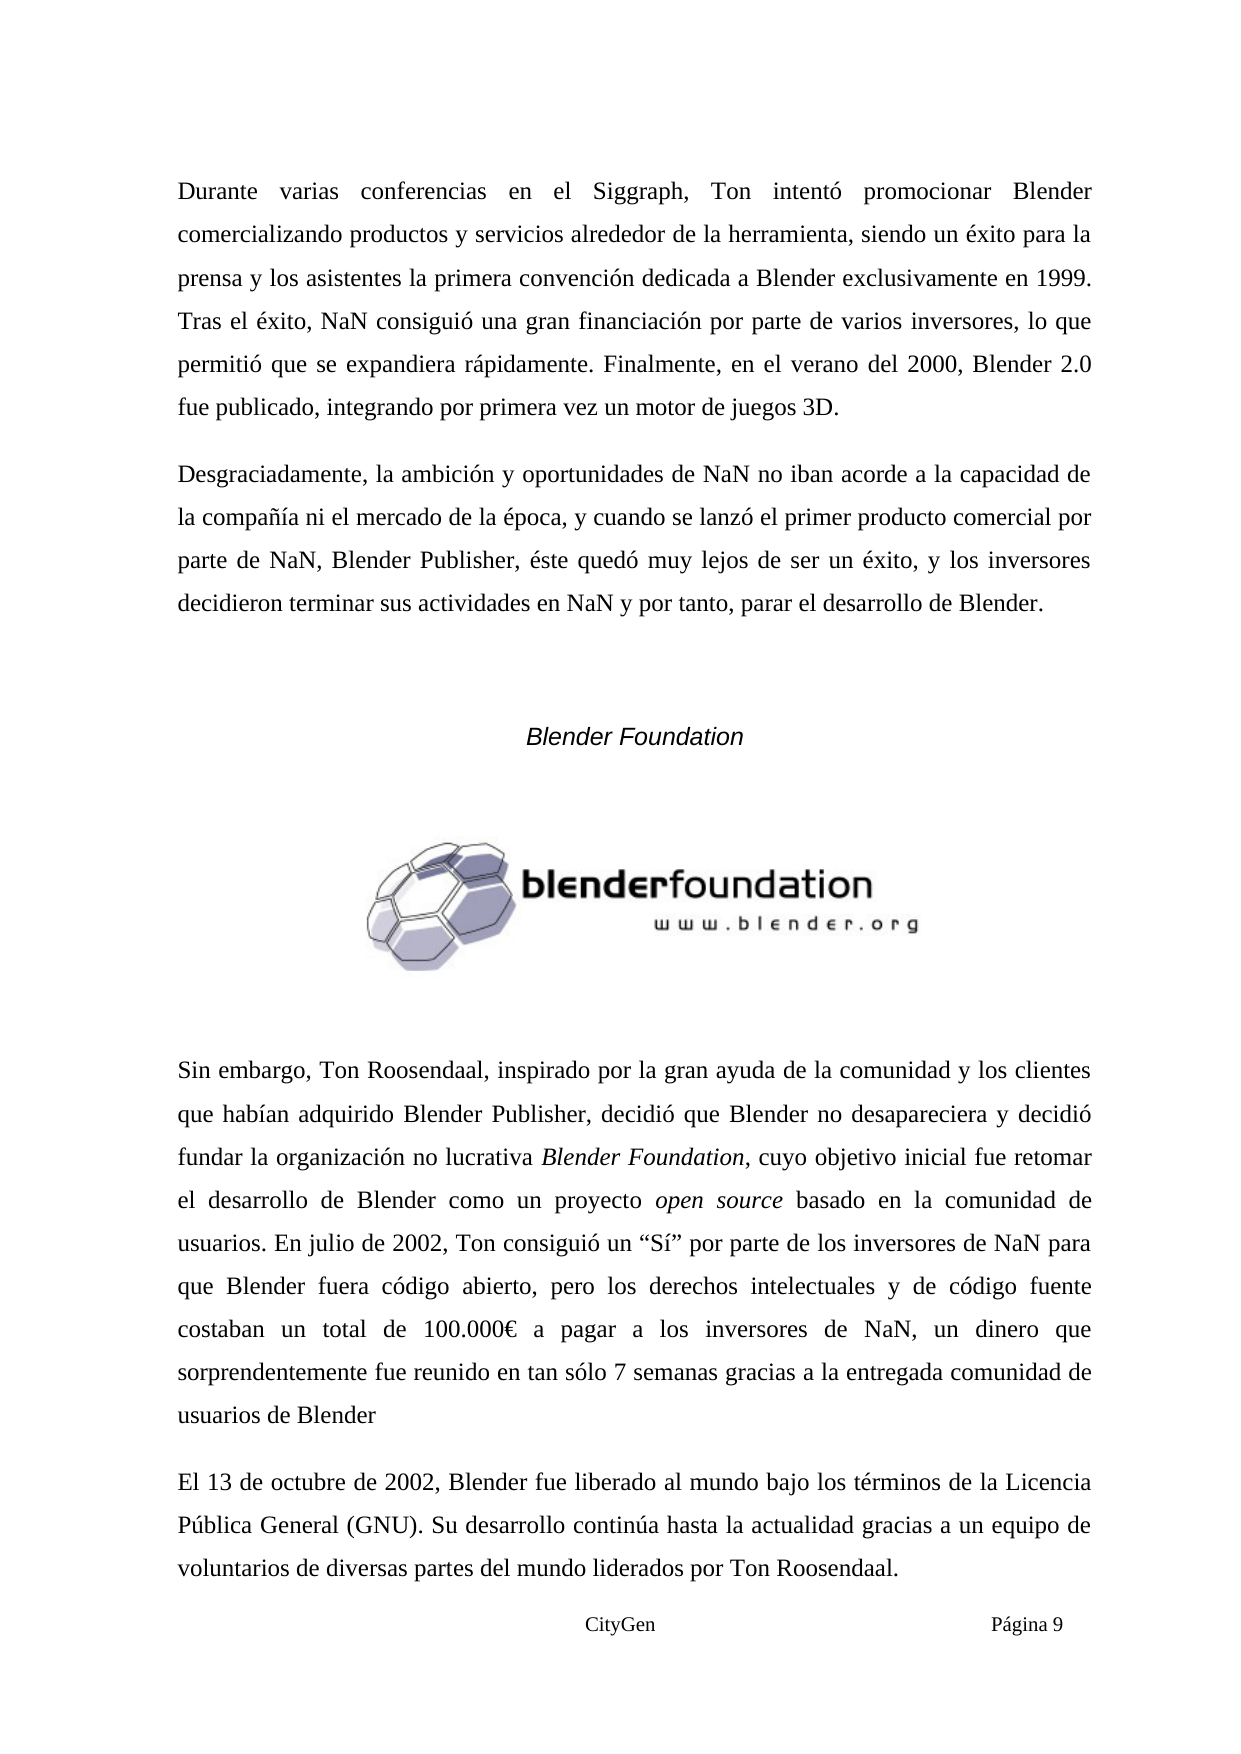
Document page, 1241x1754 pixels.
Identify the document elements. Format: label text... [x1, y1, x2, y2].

picture [277, 836, 1017, 978]
text Sin embargo, Ton Roosendaal, inspirado por la gran ayuda de la comunidad y los clientes que habían adquirido Blender Publisher, decidió que Blender no desapareciera y decidió fundar la organización no lucrativa Blender Foundation, cuyo objetivo inicial fue retomar el desarrollo de Blender como un proyecto open source basado en la comunidad de usuarios. En julio de 2002, Ton consiguió un “Sí” por parte de los inversores de NaN para que Blender fuera código abierto, pero los derechos intelectuales y de código fuente costaban un total de 100.000€ a pagar a los inversores de NaN, un dinero que sorprendentemente fue reunido en tan sólo 7 semanas gracias a la entregada comunidad de usuarios de Blender [177, 1056, 1093, 1429]
text Desgraciadamente, la ambición y oportunidades de NaN no iban acorde a la capacidad de la compañía ni el mercado de la época, y cuando se lanzó el primer producto comercial por parte de NaN, Blender Publisher, éste quedó muy lejos de ser un éxito, y los inversores decidieron terminar sus actividades en NaN y por tanto, parar el desarrollo de Blender. [177, 459, 1093, 617]
text El 13 de octubre de 2002, Blender fue liberado al mundo bajo los términos de la Licencia Pública General (GNU). Su desarrollo continúa hasta la actualidad gracias a un equipo de voluntarios de diversas partes del mundo liderados por Ton Roosendaal. [177, 1467, 1093, 1582]
text Durante varias conferencias en el Siggraph, Ton intentó promocionar Blender comercializando productos y servicios alrededor de la herramienta, siendo un éxito para la prensa y los asistentes la primera convención dedicada a Blender exclusivamente en 1999. Tras el éxito, NaN consiguió una gran financiación por parte de varios inversores, lo que permitió que se expandiera rápidamente. Finalmente, en el verano del 2000, Blender 2.0 fue publicado, integrando por primera vez un motor de juegos 3D. [177, 176, 1093, 421]
subtitle Blender Foundation [177, 722, 1093, 750]
